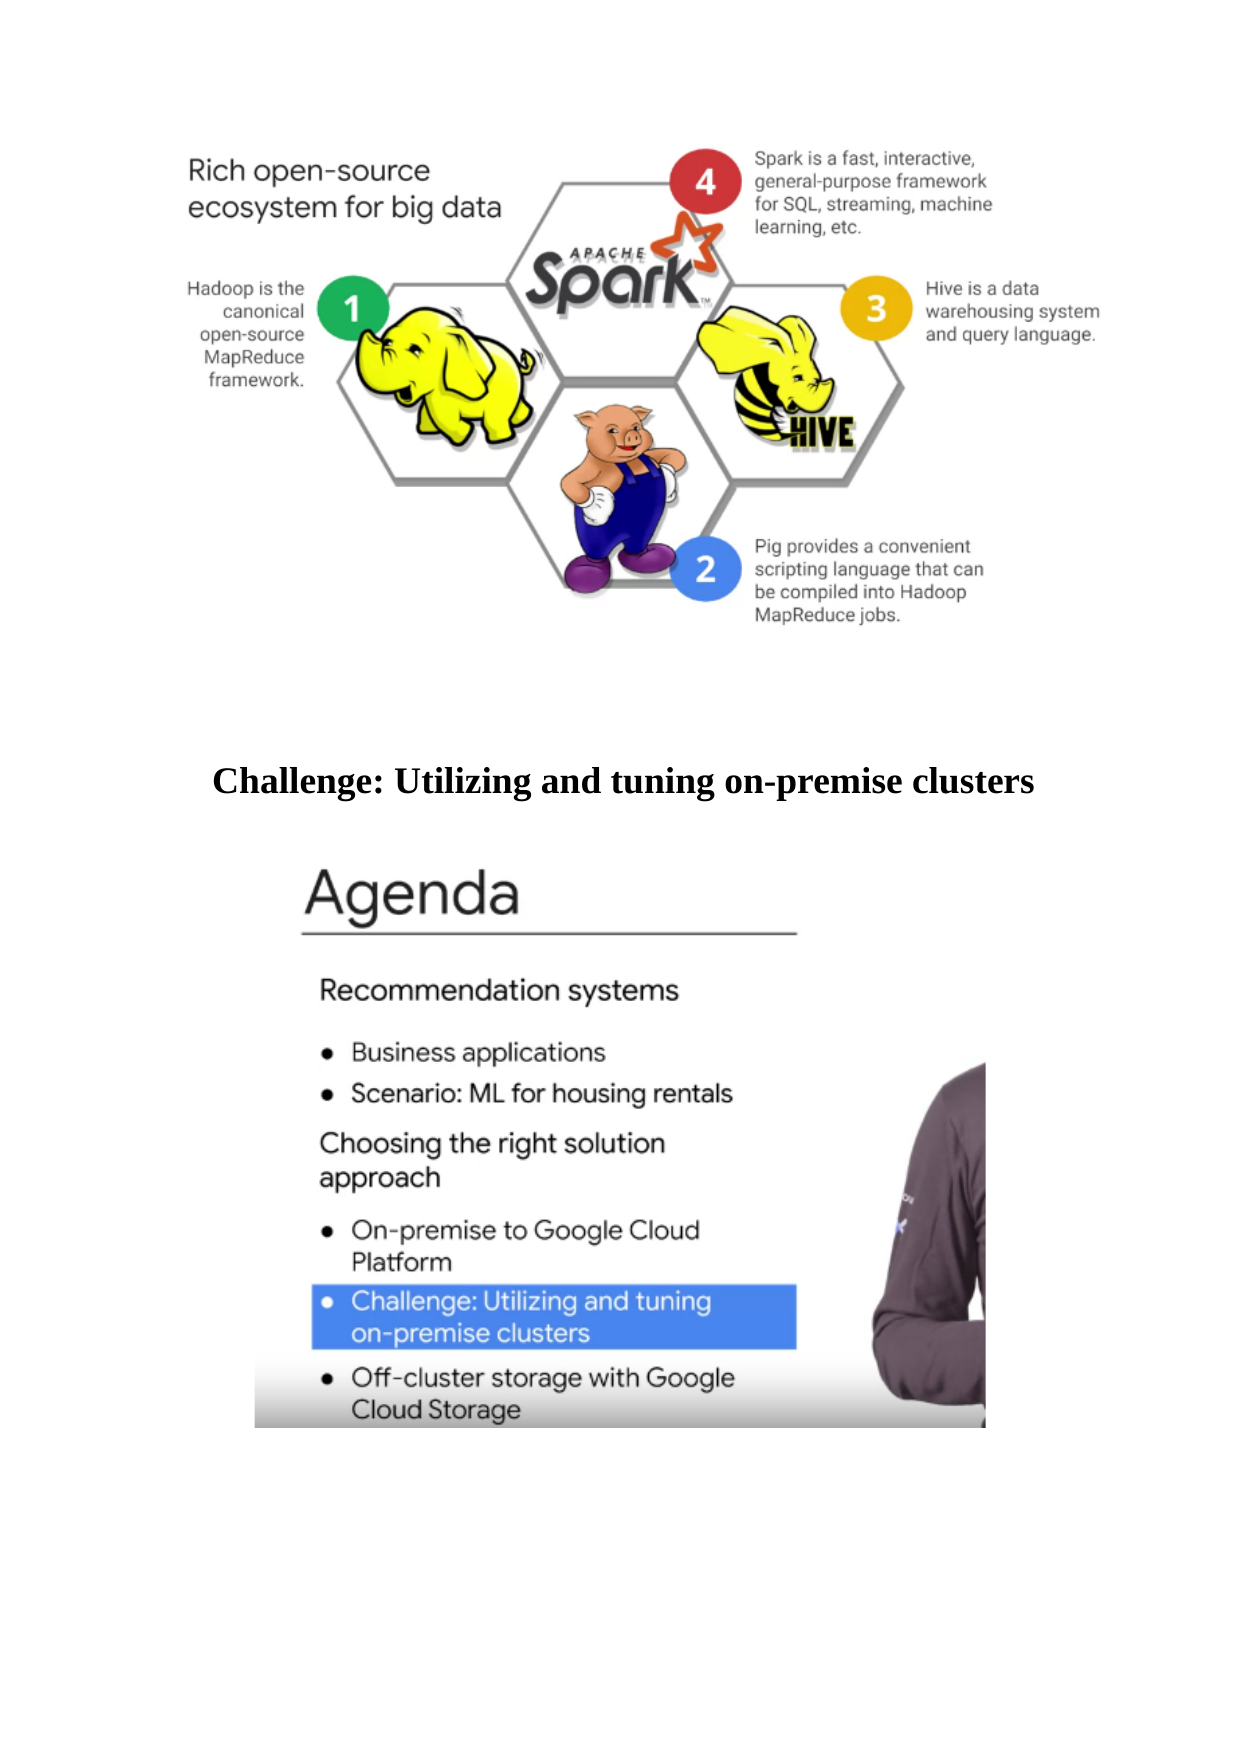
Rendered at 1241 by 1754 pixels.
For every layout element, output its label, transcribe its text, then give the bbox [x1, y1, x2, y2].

picture [254, 843, 986, 1428]
subtitle Challenge: Utilizing and tuning on-premise clusters [118, 759, 1122, 802]
picture [118, 118, 1123, 648]
